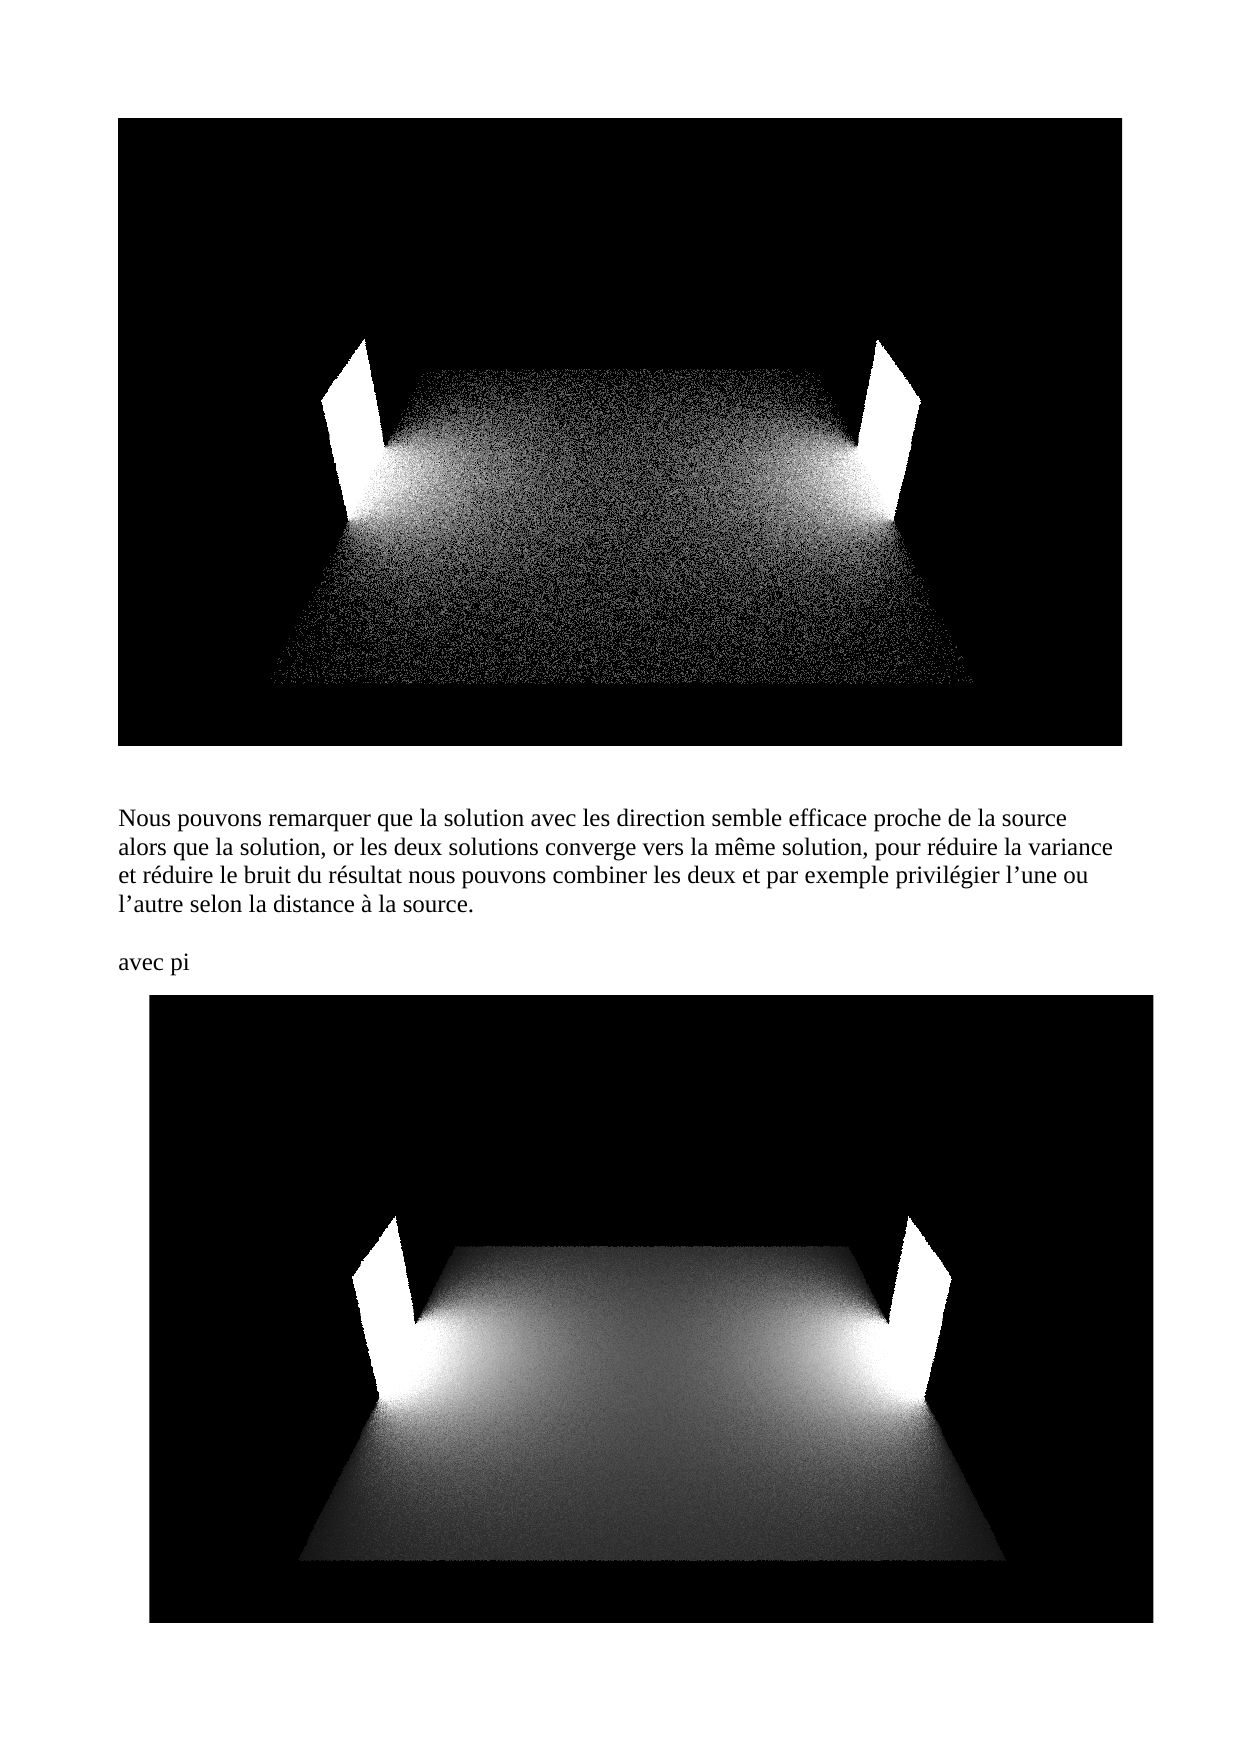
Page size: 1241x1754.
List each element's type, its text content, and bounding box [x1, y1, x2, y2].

text Nous pouvons remarquer que la solution avec les direction semble efficace proche de la source alors que la solution, or les deux solutions converge vers la même solution, pour réduire la variance et réduire le bruit du résultat nous pouvons combiner les deux et par exemple privilégier l’une ou l’autre selon la distance à la source. [118, 803, 1122, 918]
picture [118, 118, 1123, 746]
text avec pi [118, 947, 1122, 976]
picture [149, 995, 1154, 1623]
